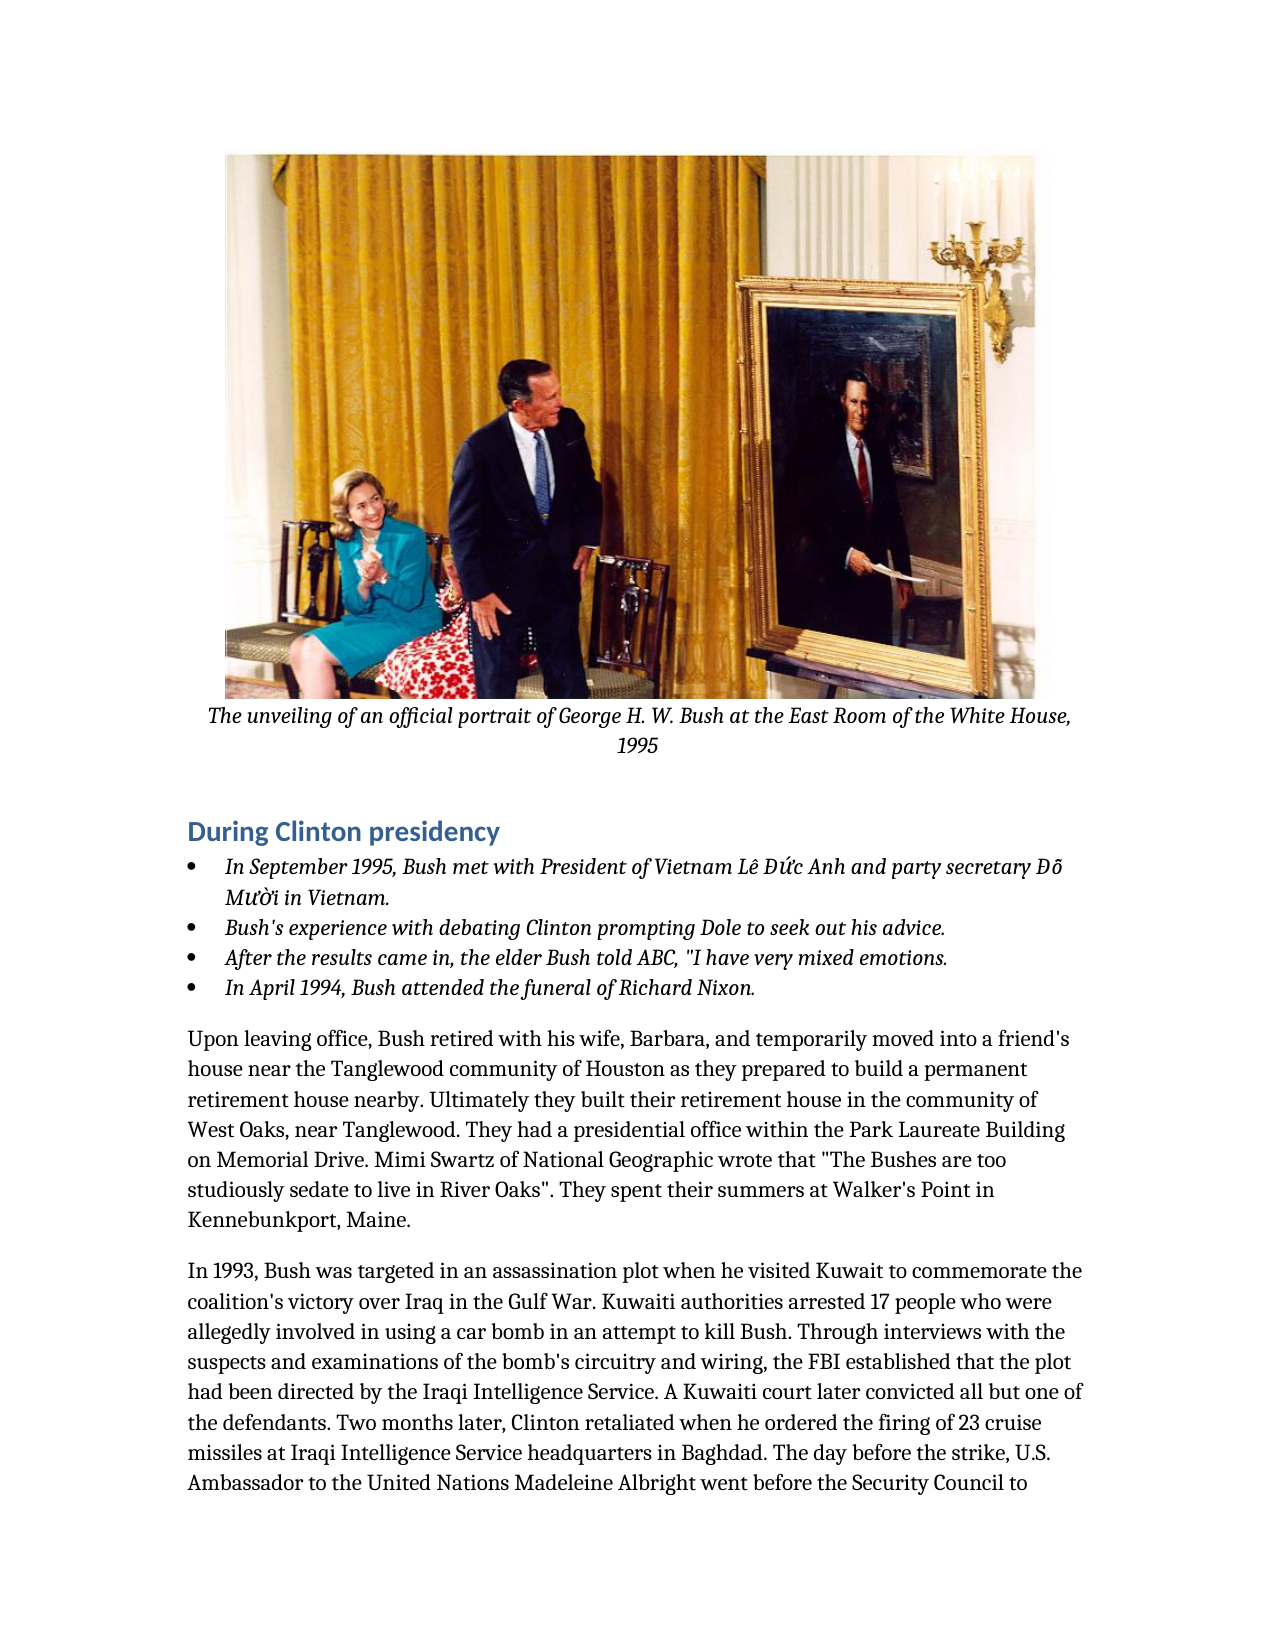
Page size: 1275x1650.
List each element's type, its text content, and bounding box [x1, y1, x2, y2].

subtitle During Clinton presidency [187, 813, 1087, 849]
list After the results came in, the elder Bush told ABC, "I have very mixed emotions. [187, 945, 1087, 971]
text The unveiling of an official portrait of George H. W. Bush at the East Room of the White House, 1995 [187, 150, 1087, 759]
list In April 1994, Bush attended the funeral of Richard Nixon. [187, 975, 1087, 1001]
text Upon leaving office, Bush retired with his wife, Barbara, and temporarily moved into a friend's house near the Tanglewood community of Houston as they prepared to build a permanent retirement house nearby. Ultimately they built their retirement house in the community of West Oaks, near Tanglewood. They had a presidential office within the Park Laureate Building on Memorial Drive. Mimi Swartz of National Geographic wrote that "The Bushes are too studiously sedate to live in River Oaks". They spent their summers at Walker's Point in Kennebunkport, Maine. [187, 1026, 1087, 1233]
list Bush's experience with debating Clinton prompting Dole to seek out his advice. [187, 914, 1087, 941]
text In 1993, Bush was targeted in an assassination plot when he visited Kuwait to commemorate the coalition's victory over Iraq in the Gulf War. Kuwaiti authorities arrested 17 people who were allegedly involved in using a car bomb in an attempt to kill Bush. Through interviews with the suspects and examinations of the bomb's circuitry and wiring, the FBI established that the plot had been directed by the Iraqi Intelligence Service. A Kuwaiti court later convicted all but one of the defendants. Two months later, Clinton retaliated when he ordered the firing of 23 cruise missiles at Iraqi Intelligence Service headquarters in Baghdad. The day before the strike, U.S. Ambassador to the United Nations Madeleine Albright went before the Security Council to [187, 1258, 1087, 1496]
picture [225, 150, 1050, 699]
list In September 1995, Bush met with President of Vietnam Lê Đức Anh and party secretary Đỗ Mười in Vietnam. [187, 854, 1087, 911]
